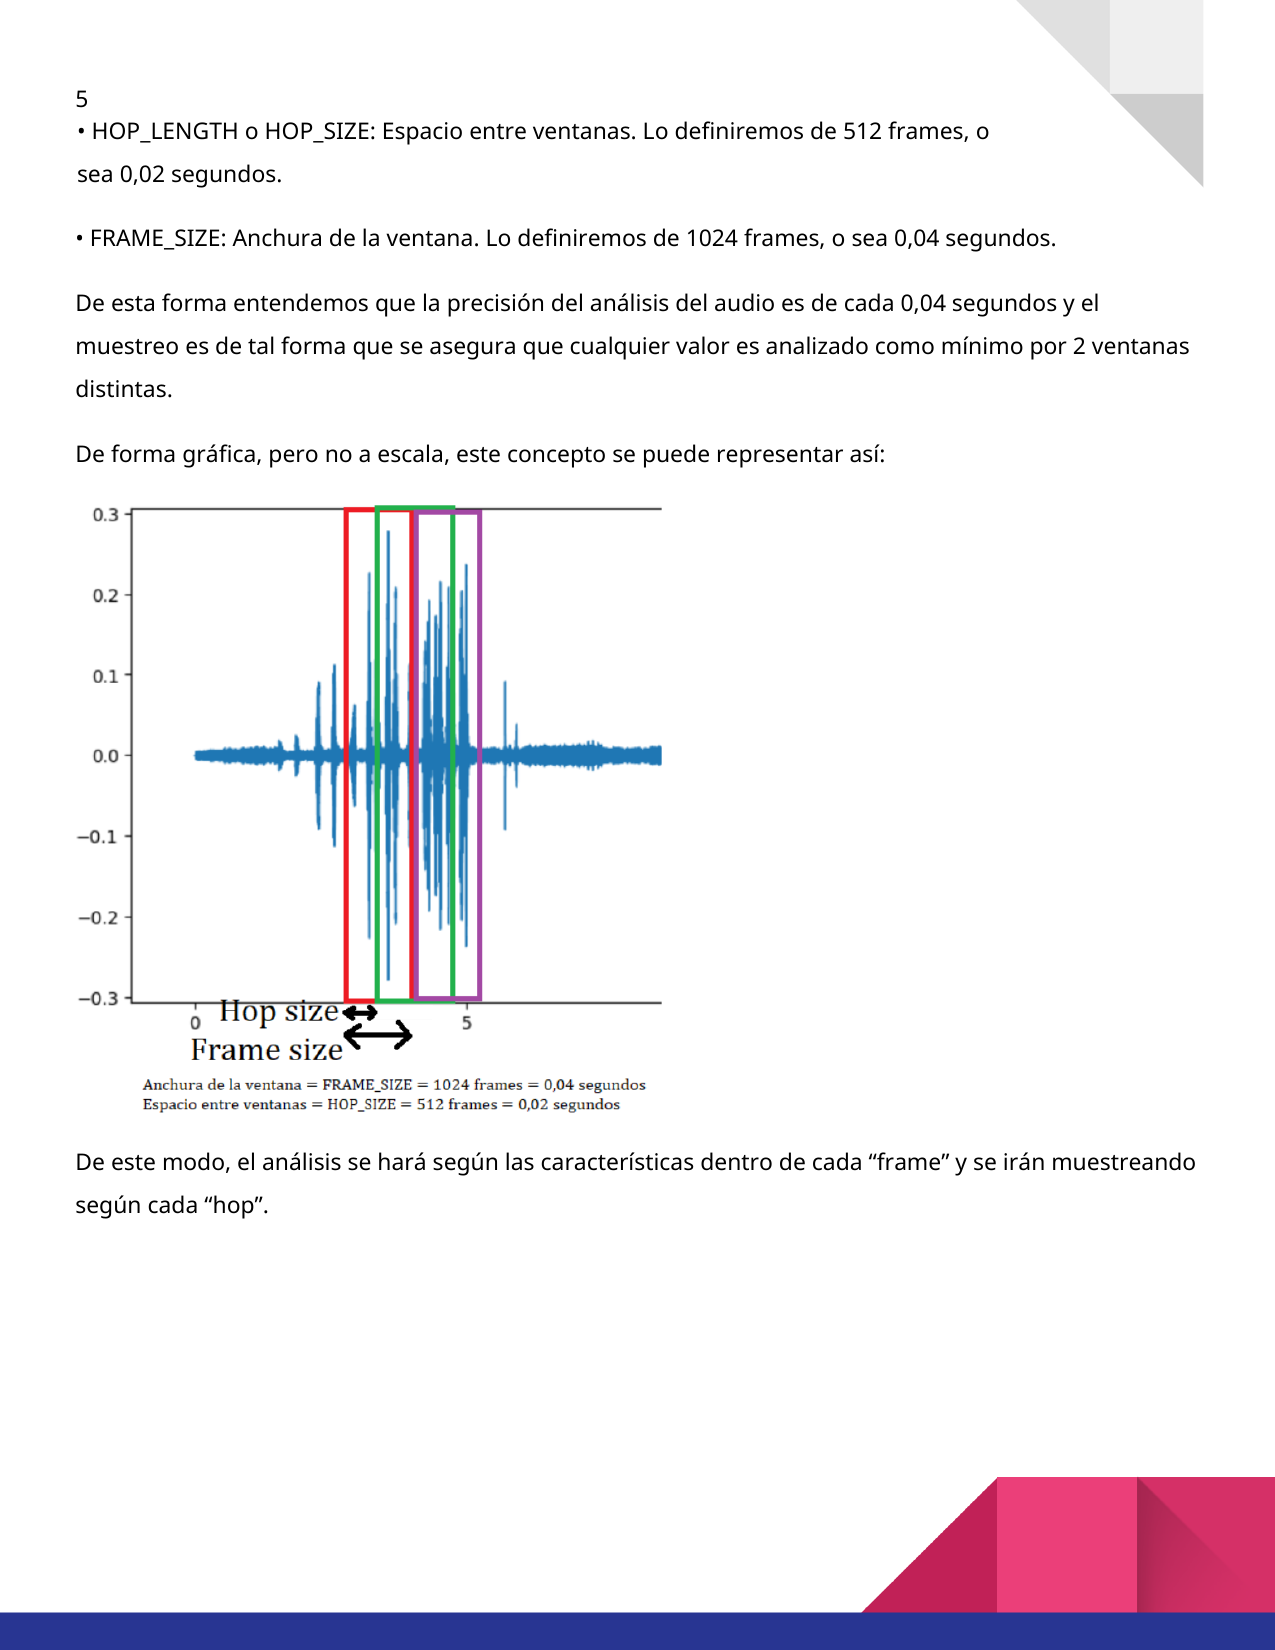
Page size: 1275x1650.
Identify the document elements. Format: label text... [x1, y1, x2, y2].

picture [1015, 0, 1204, 188]
text De este modo, el análisis se hará según las características dentro de cada “frame” y se irán muestreando según cada “hop”. [75, 1146, 1198, 1220]
text De forma gráfica, pero no a escala, este concepto se puede representar así: [75, 438, 1198, 469]
picture [0, 1475, 1275, 1650]
text De esta forma entendemos que la precisión del análisis del audio es de cada 0,04 segundos y el muestreo es de tal forma que se asegura que cualquier valor es analizado como mínimo por 2 ventanas distintas. [75, 287, 1198, 405]
picture [75, 502, 662, 1113]
text • HOP_LENGTH o HOP_SIZE: Espacio entre ventanas. Lo definiremos de 512 frames, o sea 0,02 segundos. [77, 114, 1198, 189]
text • FRAME_SIZE: Anchura de la ventana. Lo definiremos de 1024 frames, o sea 0,04 segundos. [75, 222, 1198, 253]
